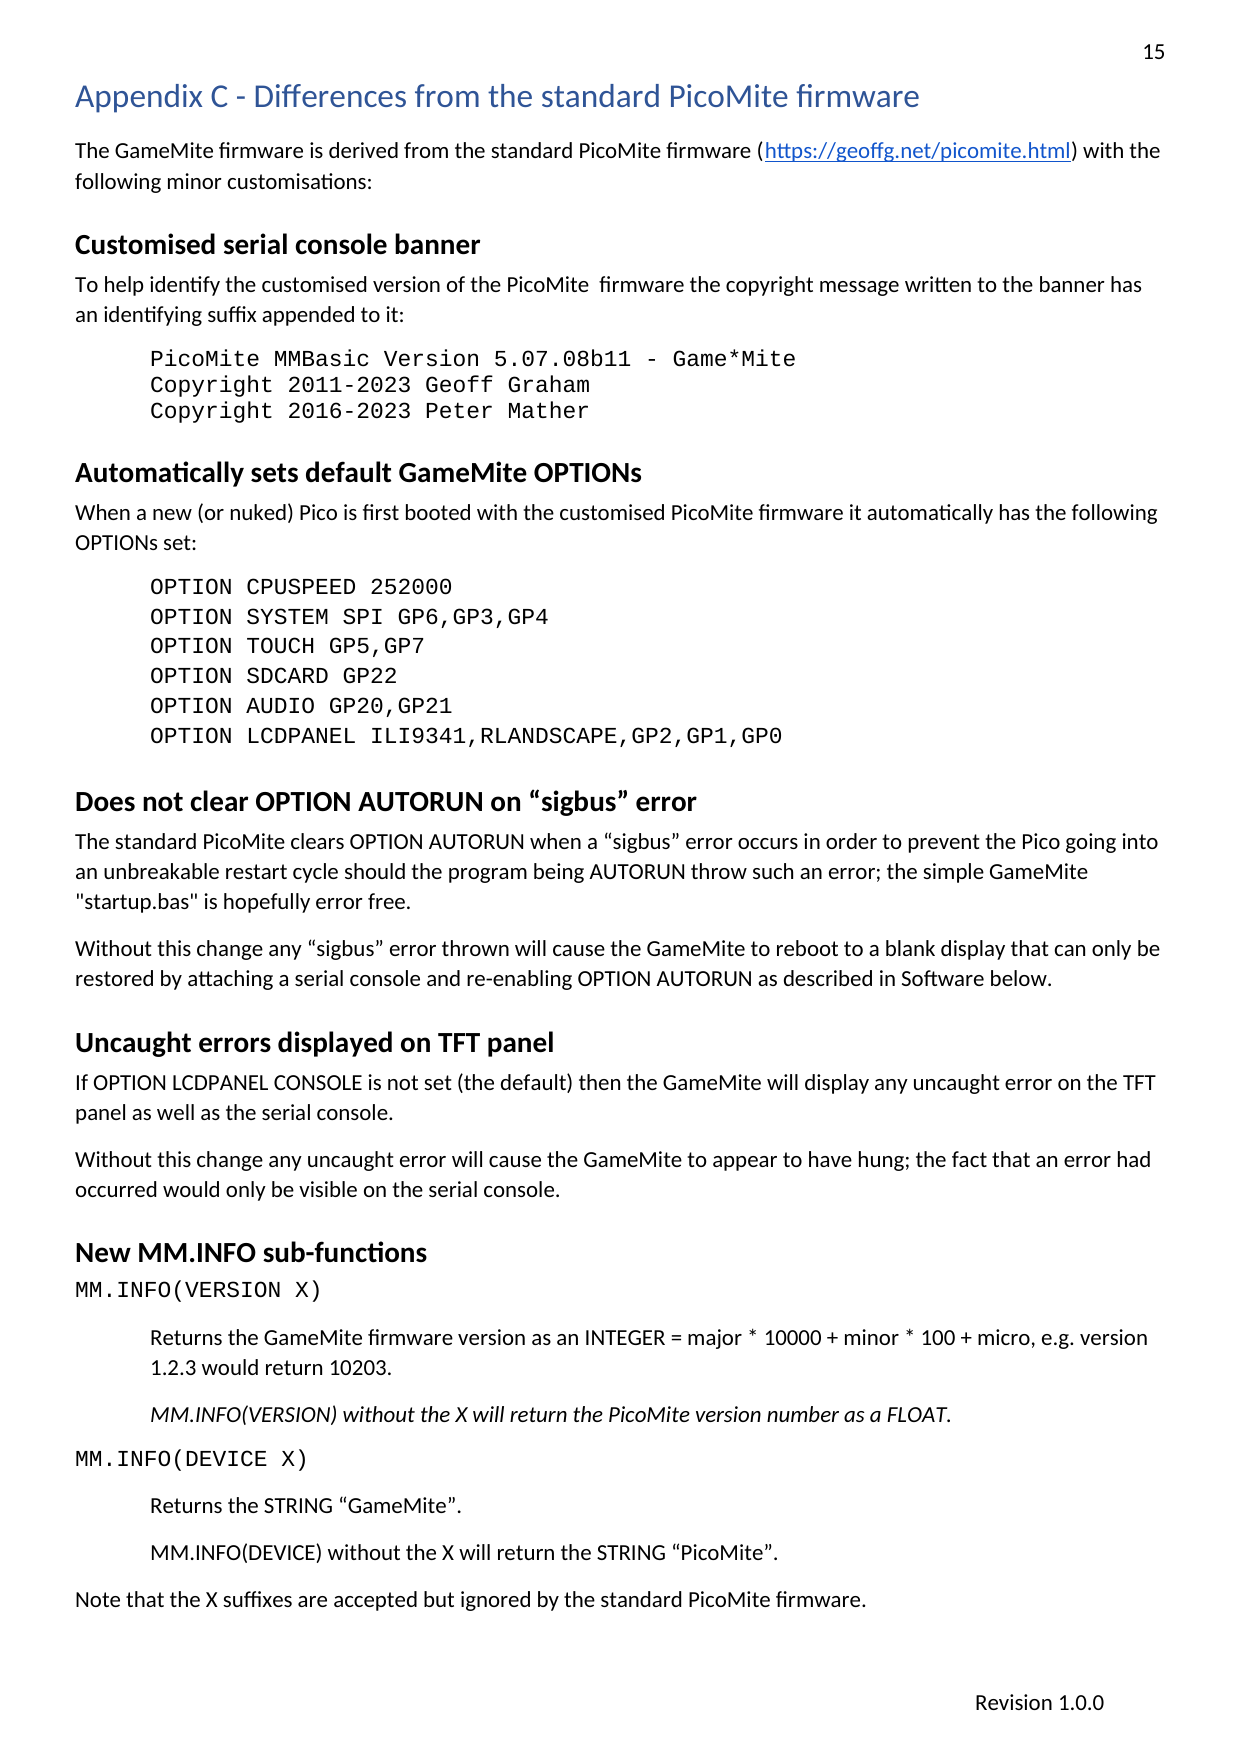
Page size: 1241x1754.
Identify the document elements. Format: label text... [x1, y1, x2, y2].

text OPTION LCDPANEL ILI9341,RLANDSCAPE,GP2,GP1,GP0 [150, 724, 1165, 750]
text MM.INFO(VERSION) without the X will return the PicoMite version number as a FLOAT. [150, 1400, 1165, 1428]
text Returns the STRING “GameMite”. [150, 1492, 1165, 1520]
text When a new (or nuked) Pico is first booted with the customised PicoMite firmware it automatically has the following OPTIONs set: [75, 498, 1165, 556]
text MM.INFO(DEVICE X) [75, 1447, 1165, 1473]
text MM.INFO(VERSION X) [75, 1278, 1165, 1304]
text Without this change any uncaught error will cause the GameMite to appear to have hung; the fact that an error had occurred would only be visible on the serial console. [75, 1145, 1165, 1203]
text The GameMite firmware is derived from the standard PicoMite firmware (https://geoffg.net/picomite.html) with the following minor customisations: [75, 137, 1165, 195]
text Returns the GameMite firmware version as an INTEGER = major * 10000 + minor * 100 + micro, e.g. version 1.2.3 would return 10203. [150, 1323, 1165, 1381]
text PicoMite MMBasic Version 5.07.08b11 - Game*Mite [150, 347, 1165, 373]
subtitle Uncaught errors displayed on TFT panel [75, 1024, 1165, 1059]
text Copyright 2011-2023 Geoff Graham [150, 373, 1165, 399]
text If OPTION LCDPANEL CONSOLE is not set (the default) then the GameMite will display any uncaught error on the TFT panel as well as the serial console. [75, 1068, 1165, 1126]
text Without this change any “sigbus” error thrown will cause the GameMite to reboot to a blank display that can only be restored by attaching a serial console and re-enabling OPTION AUTORUN as described in Software below. [75, 934, 1165, 993]
subtitle Does not clear OPTION AUTORUN on “sigbus” error [75, 783, 1165, 819]
text OPTION SDCARD GP22 [150, 664, 1165, 691]
subtitle Automatically sets default GameMite OPTIONs [75, 454, 1165, 490]
text The standard PicoMite clears OPTION AUTORUN when a “sigbus” error occurs in order to prevent the Pico going into an unbreakable restart cycle should the program being AUTORUN throw such an error; the simple GameMite "startup.bas" is hopefully error free. [75, 827, 1165, 916]
subtitle New MM.INFO sub-functions [75, 1234, 1165, 1270]
subtitle Appendix C - Differences from the standard PicoMite firmware [75, 75, 1165, 116]
text OPTION CPUSPEED 252000 [150, 575, 1165, 601]
subtitle Customised serial console banner [75, 226, 1165, 262]
text OPTION TOUCH GP5,GP7 [150, 635, 1165, 661]
text OPTION SYSTEM SPI GP6,GP3,GP4 [150, 605, 1165, 631]
text OPTION AUDIO GP20,GP21 [150, 694, 1165, 720]
text To help identify the customised version of the PicoMite firmware the copyright message written to the banner has an identifying suffix appended to it: [75, 270, 1165, 328]
text Copyright 2016-2023 Peter Mather [150, 399, 1165, 425]
text MM.INFO(DEVICE) without the X will return the STRING “PicoMite”. [150, 1538, 1165, 1567]
text Note that the X suffixes are accepted but ignored by the standard PicoMite firmware. [75, 1585, 1165, 1613]
